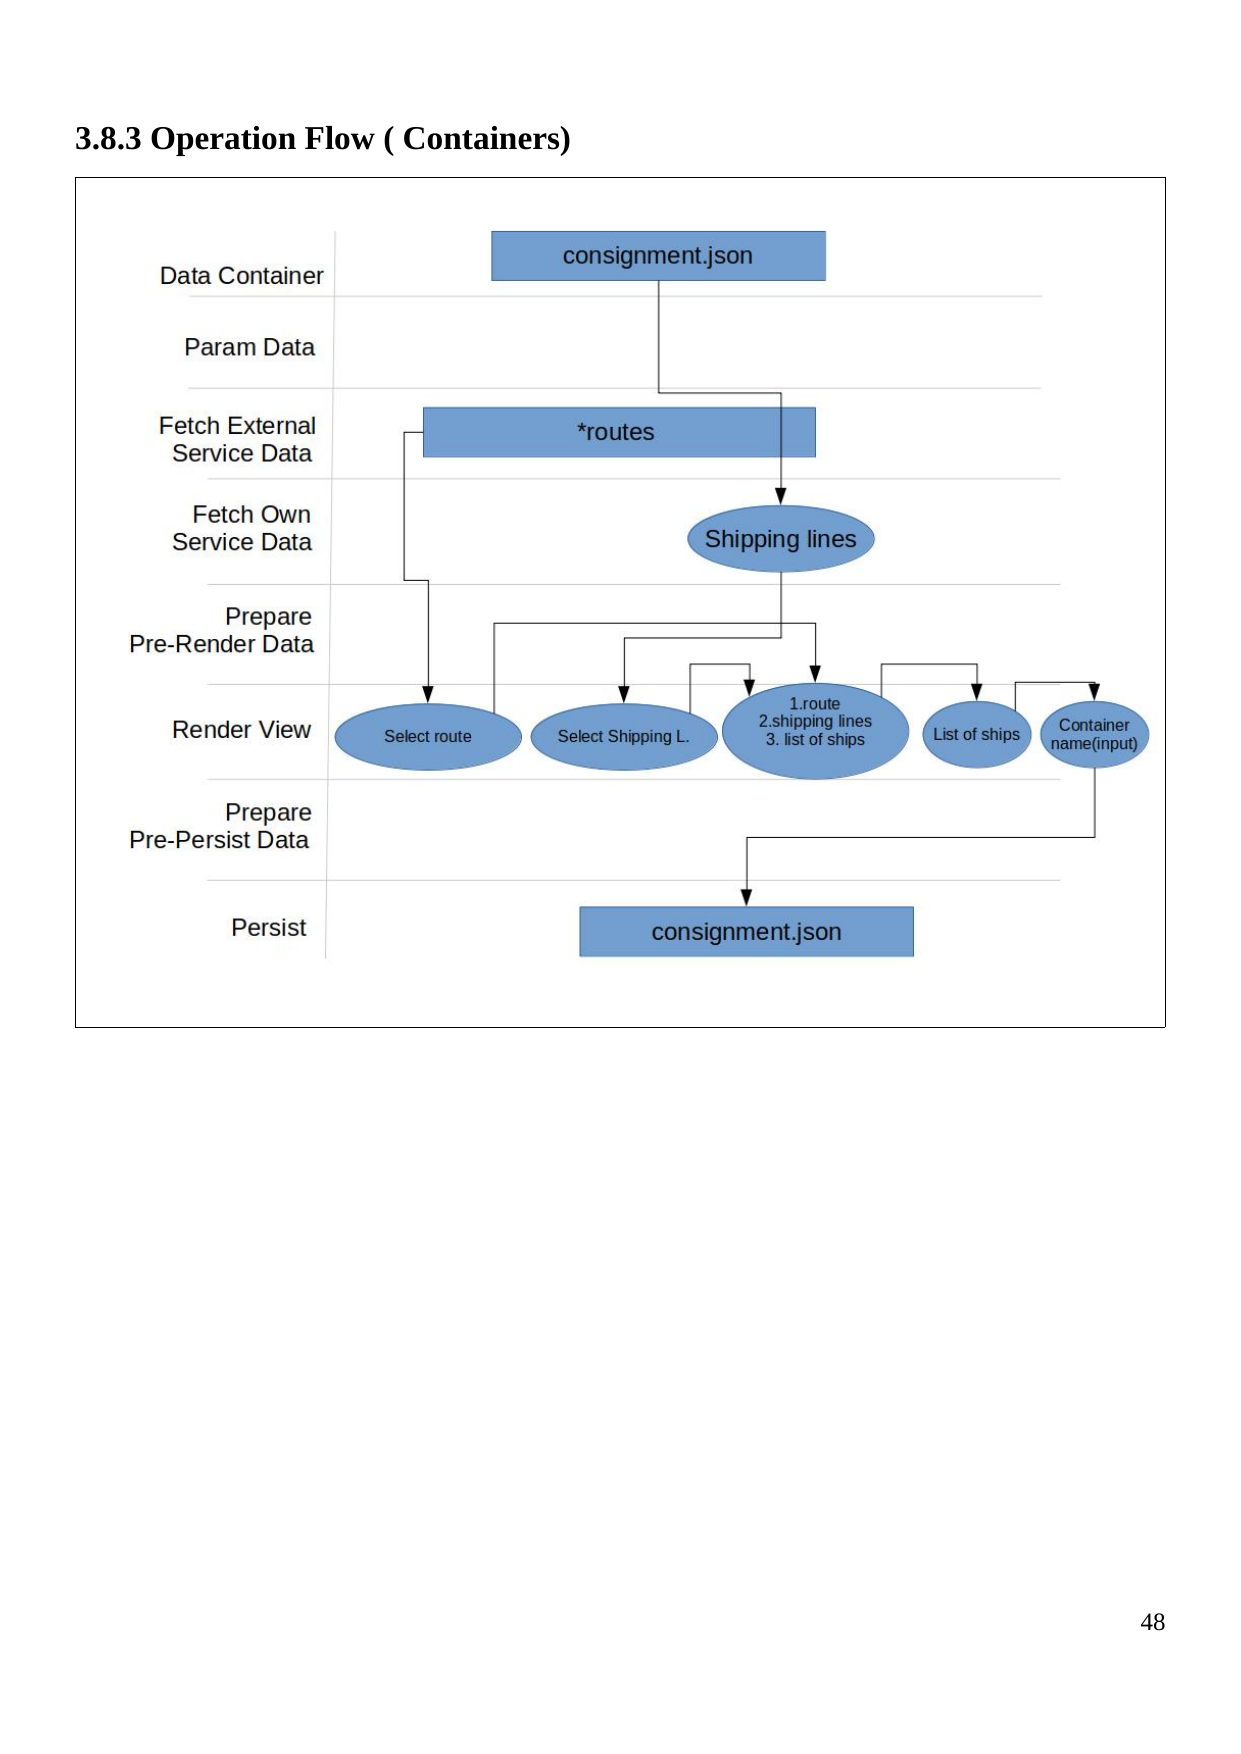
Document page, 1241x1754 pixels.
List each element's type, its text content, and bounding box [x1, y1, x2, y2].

picture [80, 182, 1160, 992]
text 3.8.3 Operation Flow ( Containers) [75, 118, 1165, 156]
table_header [76, 178, 1165, 1027]
